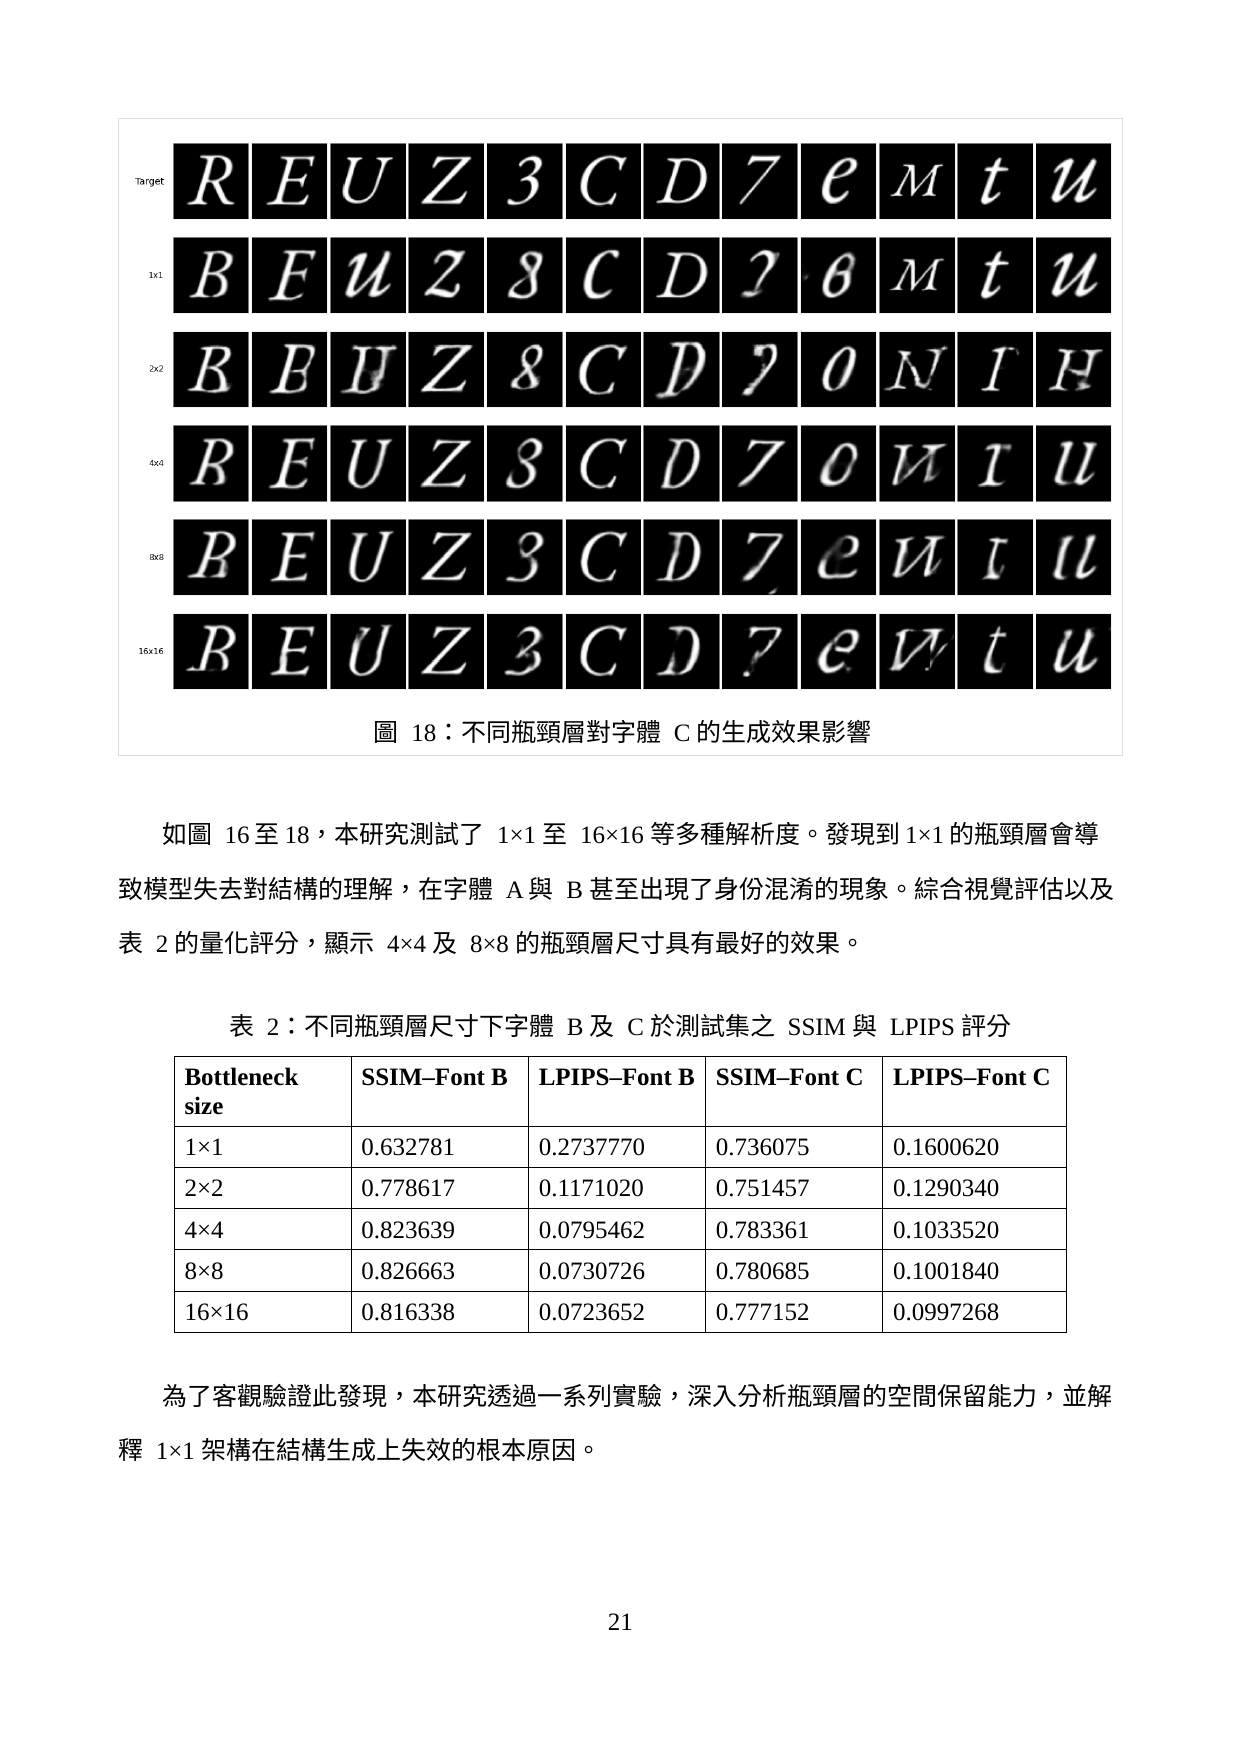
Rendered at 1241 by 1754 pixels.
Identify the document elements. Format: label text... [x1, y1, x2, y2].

text 表 2：不同瓶頸層尺寸下字體 B 及 C 於測試集之 SSIM 與 LPIPS 評分 [118, 1007, 1122, 1043]
text 如圖 16至18，本研究測試了 1×1 至 16×16 等多種解析度。發現到1×1的瓶頸層會導致模型失去對結構的理解，在字體 A 與 B 甚至出現了身份混淆的現象。綜合視覺評估以及表 2 的量化評分，顯示 4×4 及 8×8 的瓶頸層尺寸具有最好的效果。 [118, 815, 1122, 960]
table_cell 0.778617 [352, 1168, 528, 1208]
table_cell 0.0795462 [529, 1209, 705, 1249]
table_cell 0.826663 [352, 1250, 528, 1291]
picture [128, 137, 1117, 695]
table_header LPIPS–Font B [529, 1057, 705, 1126]
table_cell 0.0997268 [883, 1292, 1066, 1332]
text 為了客觀驗證此發現，本研究透過一系列實驗，深入分析瓶頸層的空間保留能力，並解釋 1×1 架構在結構生成上失效的根本原因。 [118, 1376, 1122, 1467]
table_header SSIM–Font C [706, 1057, 882, 1126]
table_cell 0.823639 [352, 1209, 528, 1249]
table_header LPIPS–Font C [883, 1057, 1066, 1126]
table_cell [119, 119, 1122, 754]
table_cell 0.780685 [706, 1250, 882, 1291]
table_cell 8×8 [175, 1250, 351, 1291]
table_cell 0.0730726 [529, 1250, 705, 1291]
table_cell 0.783361 [706, 1209, 882, 1249]
table_cell 4×4 [175, 1209, 351, 1249]
table_cell 0.1001840 [883, 1250, 1066, 1291]
table_cell 16×16 [175, 1292, 351, 1332]
table_cell 0.777152 [706, 1292, 882, 1332]
table_cell 0.2737770 [529, 1127, 705, 1167]
table_cell 1×1 [175, 1127, 351, 1167]
table_header Bottleneck size [175, 1057, 351, 1126]
table_cell 0.736075 [706, 1127, 882, 1167]
table_cell 2×2 [175, 1168, 351, 1208]
table_cell 0.0723652 [529, 1292, 705, 1332]
table_cell 0.1290340 [883, 1168, 1066, 1208]
table_cell 0.1600620 [883, 1127, 1066, 1167]
table_cell 0.1033520 [883, 1209, 1066, 1249]
table_cell 0.632781 [352, 1127, 528, 1167]
table_cell 0.751457 [706, 1168, 882, 1208]
table_cell 0.1171020 [529, 1168, 705, 1208]
table_cell 0.816338 [352, 1292, 528, 1332]
table_header SSIM–Font B [352, 1057, 528, 1126]
